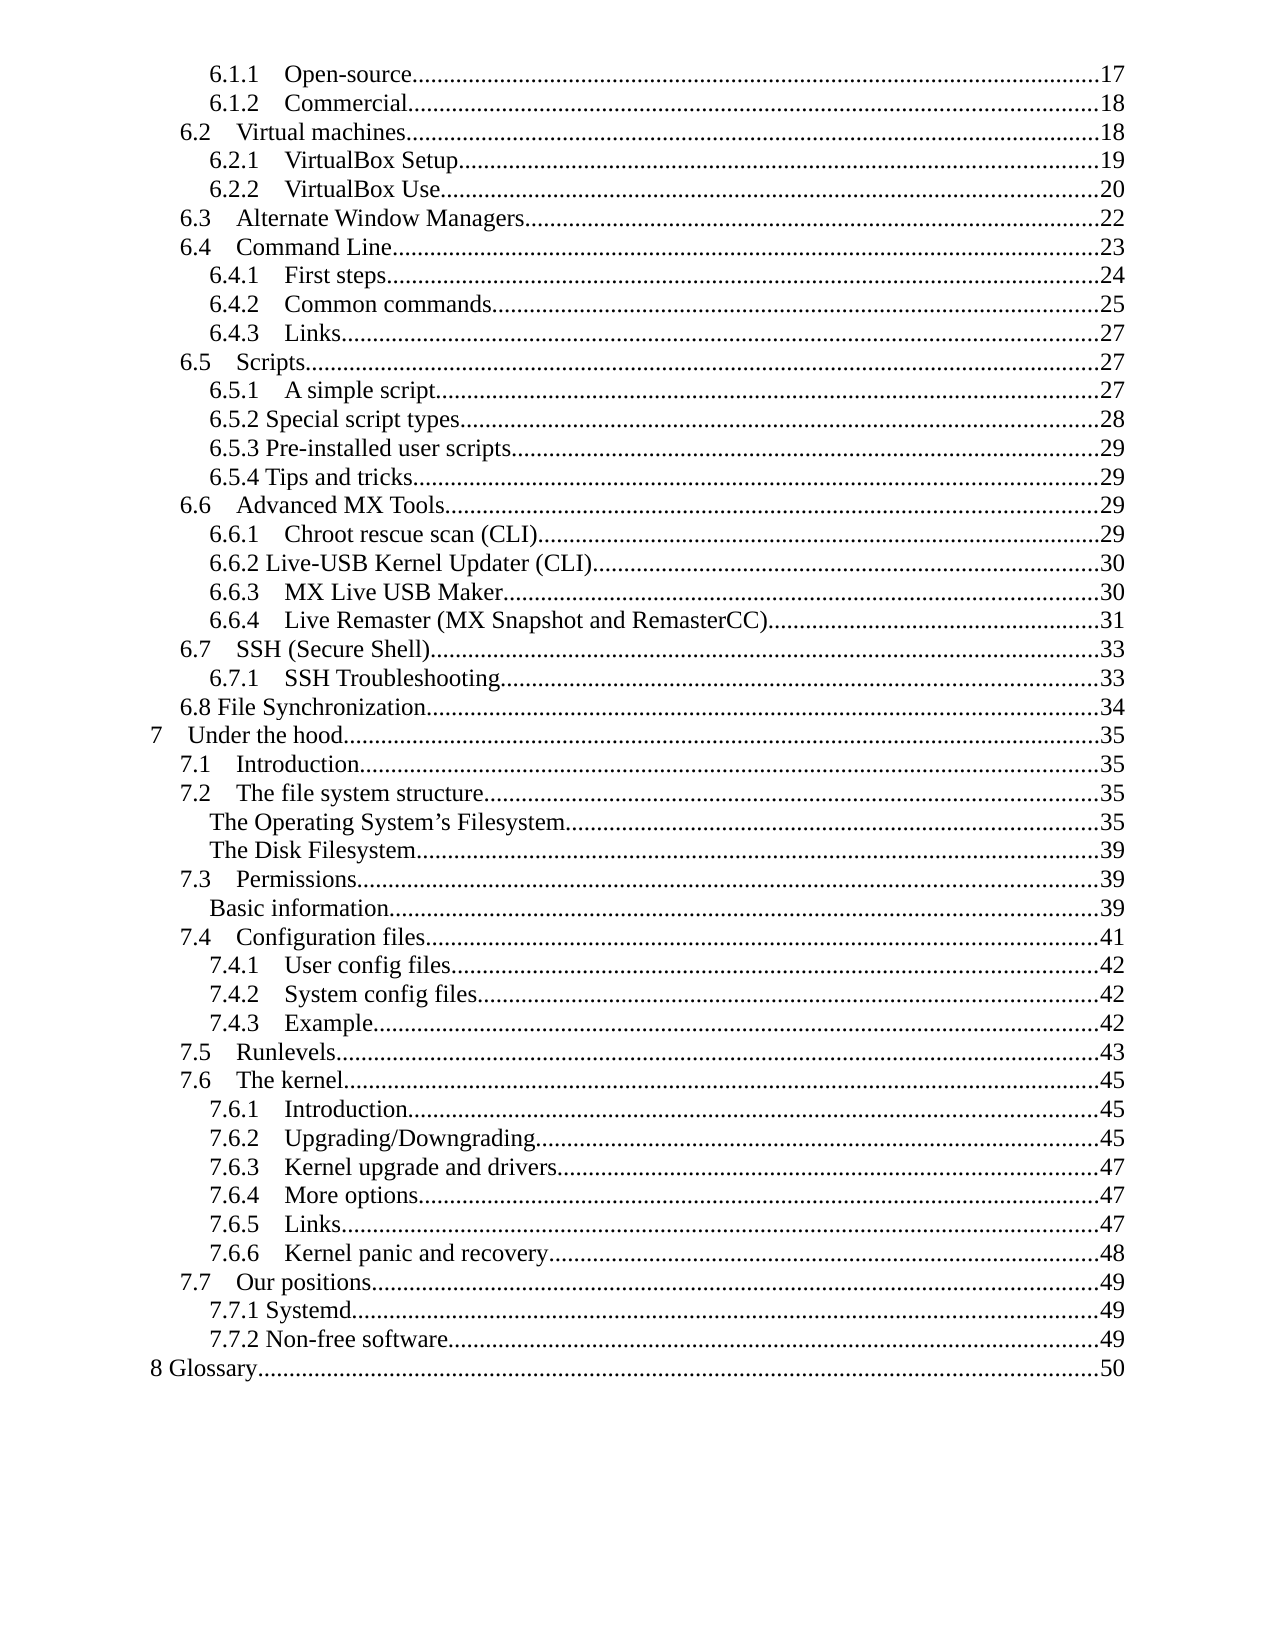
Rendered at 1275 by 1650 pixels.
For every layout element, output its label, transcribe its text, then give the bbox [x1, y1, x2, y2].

text 6.4.1 First steps 24 [209, 260, 1125, 289]
text 6.5.3 Pre-installed user scripts 29 [209, 433, 1125, 462]
text 6.2.2 VirtualBox Use 20 [209, 174, 1125, 203]
text 7.6.5 Links 47 [209, 1209, 1125, 1238]
text 6.6.1 Chroot rescue scan (CLI) 29 [209, 519, 1125, 548]
text 7.6.6 Kernel panic and recovery 48 [209, 1238, 1125, 1267]
text The Disk Filesystem 39 [209, 835, 1125, 864]
text 7.6.2 Upgrading/Downgrading 45 [209, 1123, 1125, 1152]
text 6.1.1 Open-source 17 [209, 59, 1125, 88]
text 7.6.4 More options 47 [209, 1180, 1125, 1209]
text 6.4.2 Common commands 25 [209, 289, 1125, 318]
text 6.2.1 VirtualBox Setup 19 [209, 145, 1125, 174]
text 6.6.2 Live-USB Kernel Updater (CLI) 30 [209, 548, 1125, 577]
text 7.6.3 Kernel upgrade and drivers 47 [209, 1152, 1125, 1180]
text Basic information 39 [209, 893, 1125, 922]
text 7.4.2 System config files 42 [209, 979, 1125, 1008]
text 6.6.3 MX Live USB Maker 30 [209, 577, 1125, 605]
text 7.7.2 Non-free software 49 [209, 1324, 1125, 1353]
text The Operating System’s Filesystem 35 [209, 807, 1125, 835]
text 6.5.1 A simple script 27 [209, 375, 1125, 404]
text 7.4.1 User config files 42 [209, 950, 1125, 979]
text 6.1.2 Commercial 18 [209, 88, 1125, 117]
text 6.7.1 SSH Troubleshooting 33 [209, 663, 1125, 692]
text 6.6.4 Live Remaster (MX Snapshot and RemasterCC) 31 [209, 605, 1125, 634]
text 6.4.3 Links 27 [209, 318, 1125, 347]
text 6.5.2 Special script types 28 [209, 404, 1125, 433]
text 6.5.4 Tips and tricks 29 [209, 462, 1125, 490]
text 7.6.1 Introduction 45 [209, 1094, 1125, 1123]
text 7.4.3 Example 42 [209, 1008, 1125, 1037]
text 7.7.1 Systemd 49 [209, 1295, 1125, 1324]
